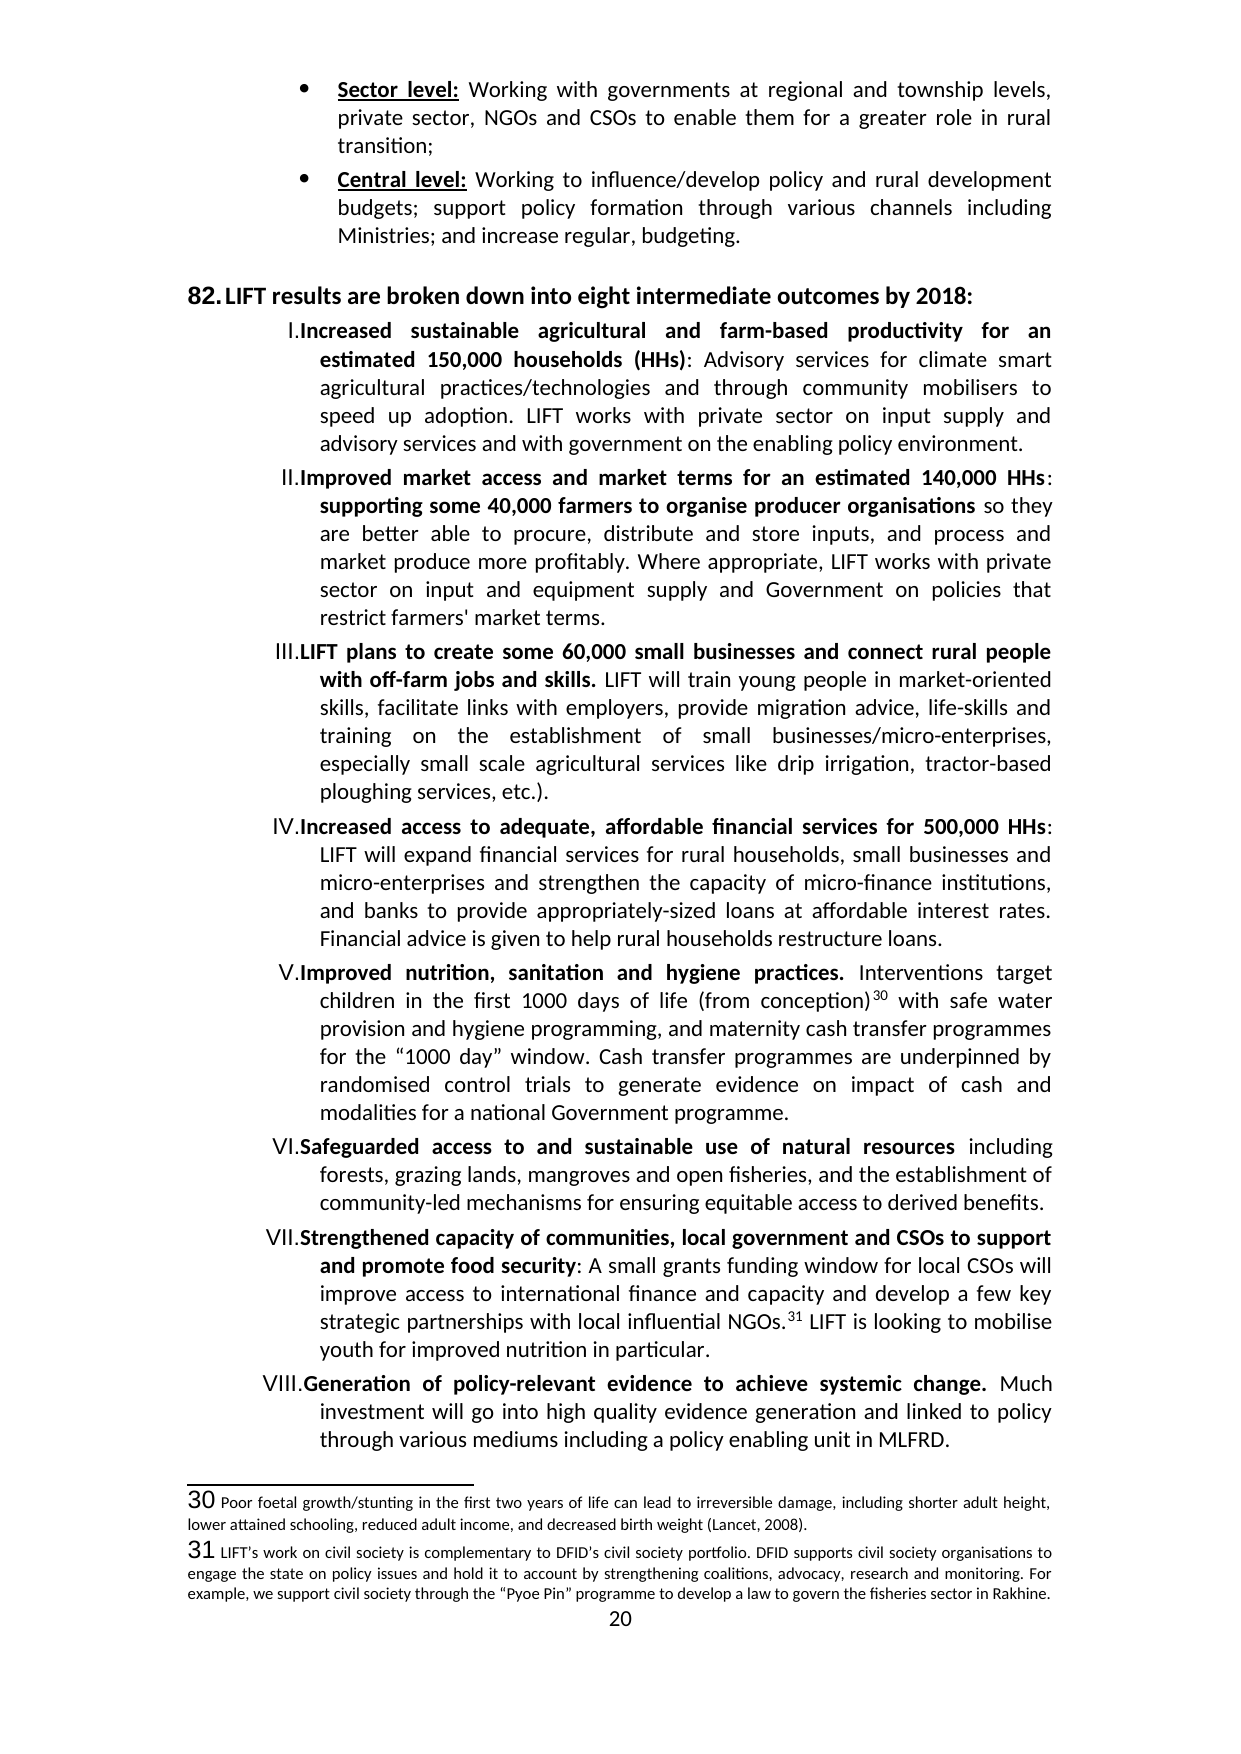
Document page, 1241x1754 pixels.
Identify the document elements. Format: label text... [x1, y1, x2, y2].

list Poor foetal growth/stunting in the first two years of life can lead to irreversible damage, including shorter adult height, lower attained schooling, reduced adult income, and decreased birth weight (Lancet, 2008). [187, 1486, 1053, 1534]
list Increased sustainable agricultural and farm-based productivity for an estimated 150,000 households (HHs): Advisory services for climate smart agricultural practices/technologies and through community mobilisers to speed up adoption. LIFT works with private sector on input supply and advisory services and with government on the enabling policy environment. [262, 317, 1053, 457]
list Increased access to adequate, affordable financial services for 500,000 HHs: LIFT will expand financial services for rural households, small businesses and micro-enterprises and strengthen the capacity of micro-finance institutions, and banks to provide appropriately-sized loans at affordable interest rates. Financial advice is given to help rural households restructure loans. [262, 812, 1053, 952]
list Strengthened capacity of communities, local government and CSOs to support and promote food security: A small grants funding window for local CSOs will improve access to international finance and capacity and develop a few key strategic partnerships with local influential NGOs. LIFT is looking to mobilise youth for improved nutrition in particular. [262, 1223, 1053, 1363]
list LIFT plans to create some 60,000 small businesses and connect rural people with off-farm jobs and skills. LIFT will train young people in market-oriented skills, facilitate links with employers, provide migration advice, life-skills and training on the establishment of small businesses/micro-enterprises, especially small scale agricultural services like drip irrigation, tractor-based ploughing services, etc.). [262, 637, 1053, 806]
list Generation of policy-relevant evidence to achieve systemic change. Much investment will go into high quality evidence generation and linked to policy through various mediums including a policy enabling unit in MLFRD. [262, 1369, 1053, 1453]
list Safeguarded access to and sustainable use of natural resources including forests, grazing lands, mangroves and open fisheries, and the establishment of community-led mechanisms for ensuring equitable access to derived benefits. [262, 1132, 1053, 1217]
list LIFT results are broken down into eight intermediate outcomes by 2018: [187, 280, 1053, 310]
list Sector level: Working with governments at regional and township levels, private sector, NGOs and CSOs to enable them for a greater role in rural transition; [300, 75, 1053, 159]
list Improved market access and market terms for an estimated 140,000 HHs: supporting some 40,000 farmers to organise producer organisations so they are better able to procure, distribute and store inputs, and process and market produce more profitably. Where appropriate, LIFT works with private sector on input and equipment supply and Government on policies that restrict farmers' market terms. [262, 463, 1053, 631]
list Improved nutrition, sanitation and hygiene practices. Interventions target children in the first 1000 days of life (from conception) with safe water provision and hygiene programming, and maternity cash transfer programmes for the “1000 day” window. Cash transfer programmes are underpinned by randomised control trials to generate evidence on impact of cash and modalities for a national Government programme. [262, 958, 1053, 1126]
list Central level: Working to influence/develop policy and rural development budgets; support policy formation through various channels including Ministries; and increase regular, budgeting. [300, 165, 1053, 249]
list LIFT’s work on civil society is complementary to DFID’s civil society portfolio. DFID supports civil society organisations to engage the state on policy issues and hold it to account by strengthening coalitions, advocacy, research and monitoring. For example, we support civil society through the “Pyoe Pin” programme to develop a law to govern the fisheries sector in Rakhine. [187, 1534, 1053, 1604]
